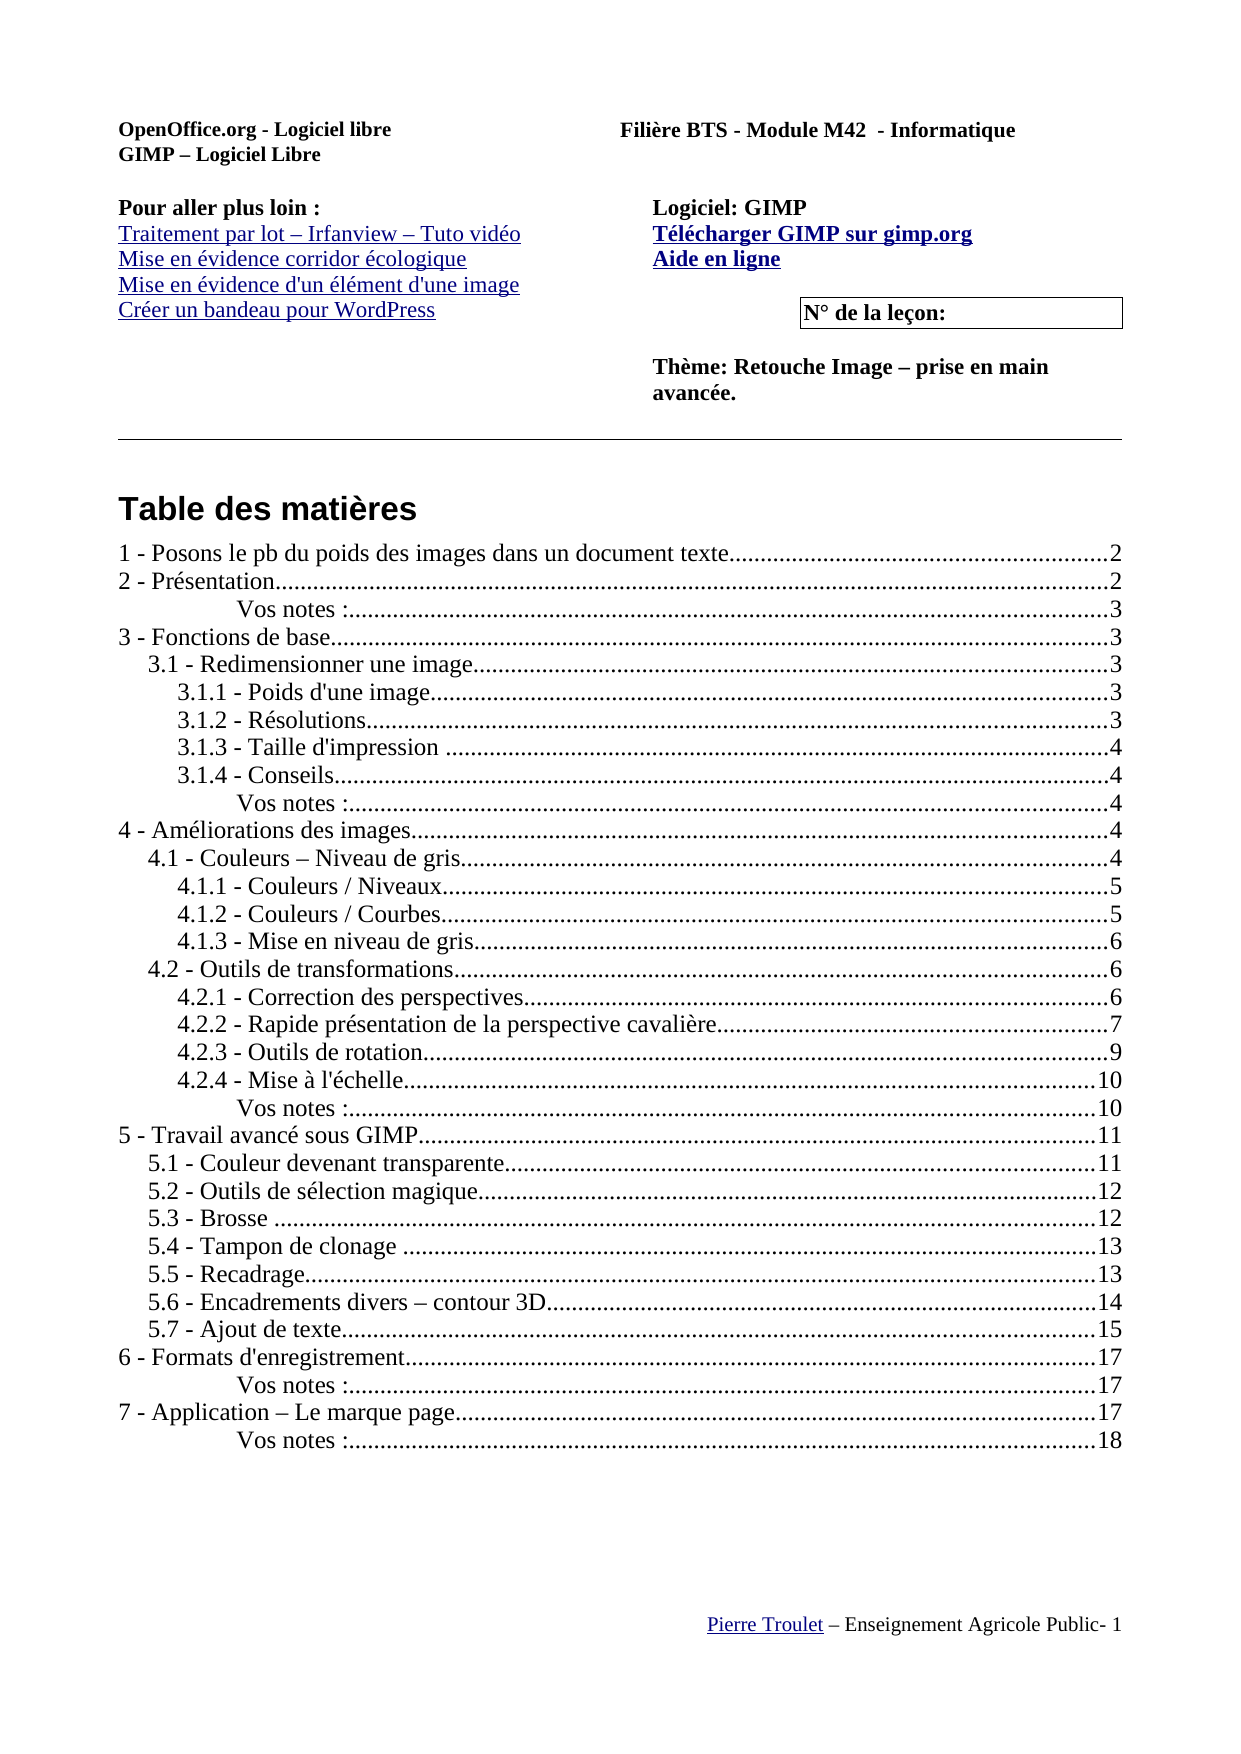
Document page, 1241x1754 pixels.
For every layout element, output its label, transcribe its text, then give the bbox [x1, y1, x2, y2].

text Mise en évidence d'un élément d'une image [118, 271, 587, 297]
text Créer un bandeau pour WordPress [118, 297, 587, 322]
text 4.2.4 - Mise à l'échelle 10 [177, 1066, 1122, 1094]
text Télécharger GIMP sur gimp.org [652, 220, 1122, 246]
text 6 - Formats d'enregistrement 17 [118, 1343, 1122, 1371]
text 3 - Fonctions de base 3 [118, 623, 1122, 650]
subtitle Table des matières [118, 490, 1122, 527]
text 5.2 - Outils de sélection magique 12 [148, 1177, 1122, 1204]
text 5.1 - Couleur devenant transparente 11 [148, 1149, 1122, 1177]
text 3.1.3 - Taille d'impression 4 [177, 733, 1122, 761]
text Thème: Retouche Image – prise en main avancée. [652, 354, 1122, 405]
text 3.1.4 - Conseils 4 [177, 761, 1122, 789]
text 4.2.1 - Correction des perspectives 6 [177, 983, 1122, 1011]
text 3.1 - Redimensionner une image 3 [148, 650, 1122, 678]
text Vos notes : 3 [236, 595, 1122, 623]
text 4.1.2 - Couleurs / Courbes 5 [177, 900, 1122, 927]
text 7 - Application – Le marque page 17 [118, 1398, 1122, 1426]
text Vos notes : 10 [236, 1094, 1122, 1121]
text 5.6 - Encadrements divers – contour 3D 14 [148, 1288, 1122, 1315]
text Mise en évidence corridor écologique [118, 246, 587, 271]
text 4.2 - Outils de transformations 6 [148, 955, 1122, 983]
text 5.4 - Tampon de clonage 13 [148, 1232, 1122, 1260]
text 3.1.2 - Résolutions 3 [177, 706, 1122, 733]
text 5.7 - Ajout de texte 15 [148, 1315, 1122, 1343]
text Logiciel: GIMP [652, 195, 1122, 220]
text Vos notes : 18 [236, 1426, 1122, 1454]
text 5 - Travail avancé sous GIMP 11 [118, 1121, 1122, 1149]
text 5.5 - Recadrage 13 [148, 1260, 1122, 1288]
text Vos notes : 4 [236, 789, 1122, 817]
text 4.1.1 - Couleurs / Niveaux 5 [177, 872, 1122, 900]
text N° de la leçon: [801, 298, 1122, 328]
text 4.1 - Couleurs – Niveau de gris 4 [148, 844, 1122, 872]
text Aide en ligne [652, 246, 1122, 271]
text Pour aller plus loin : [118, 195, 587, 220]
text Vos notes : 17 [236, 1371, 1122, 1398]
text 4.1.3 - Mise en niveau de gris 6 [177, 927, 1122, 955]
text 1 - Posons le pb du poids des images dans un document texte 2 [118, 539, 1122, 567]
text 5.3 - Brosse 12 [148, 1204, 1122, 1232]
text 4.2.2 - Rapide présentation de la perspective cavalière 7 [177, 1011, 1122, 1038]
text 3.1.1 - Poids d'une image 3 [177, 678, 1122, 706]
text 4 - Améliorations des images 4 [118, 817, 1122, 844]
text Traitement par lot – Irfanview – Tuto vidéo [118, 220, 587, 246]
text 2 - Présentation 2 [118, 567, 1122, 595]
text 4.2.3 - Outils de rotation 9 [177, 1038, 1122, 1066]
